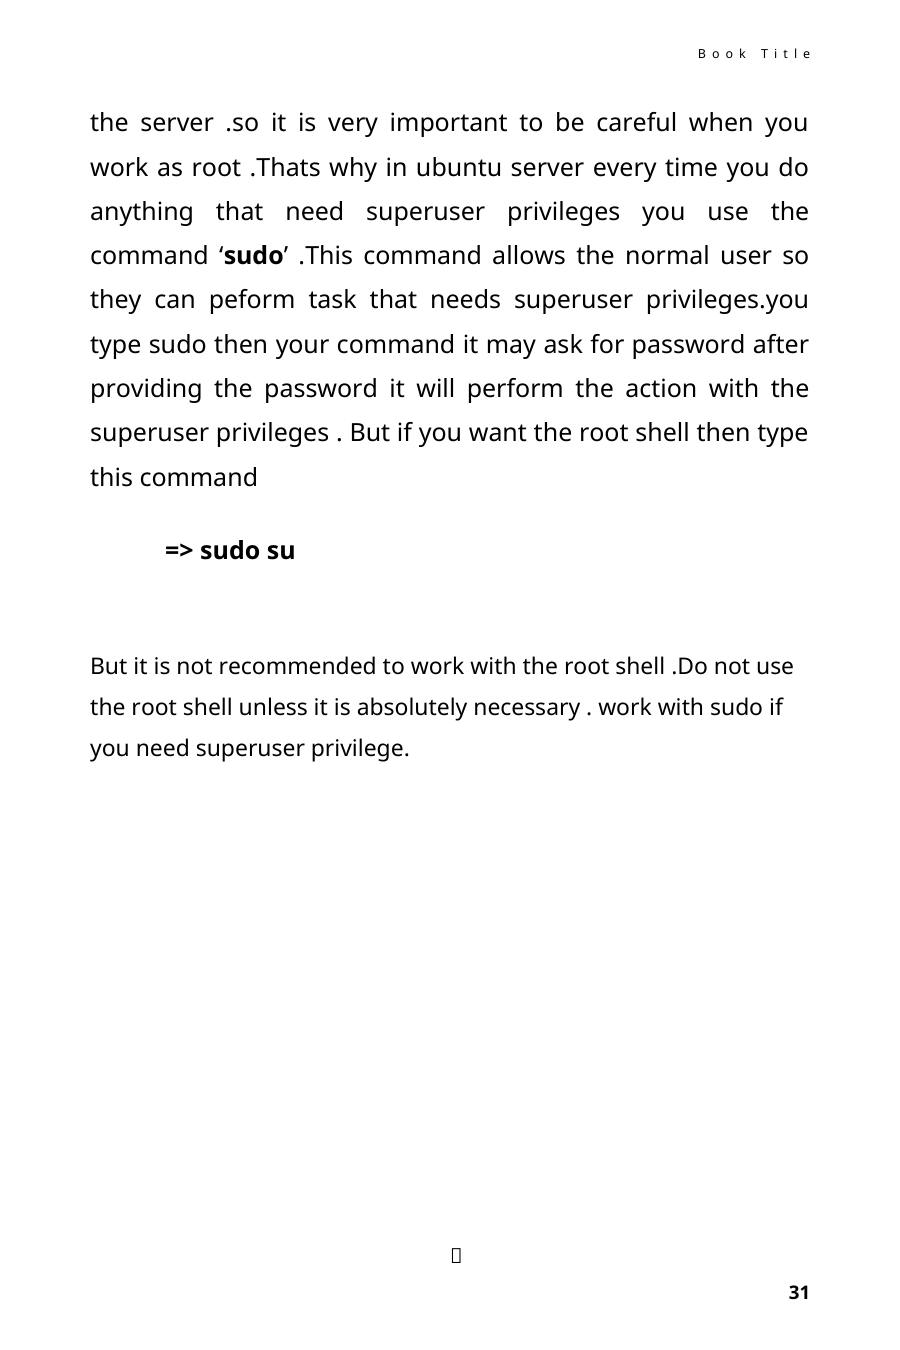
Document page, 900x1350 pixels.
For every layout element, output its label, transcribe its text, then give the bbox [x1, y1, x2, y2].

text the server .so it is very important to be careful when you work as root .Thats why in ubuntu server every time you do anything that need superuser privileges you use the command ‘sudo’ .This command allows the normal user so they can peform task that needs superuser privileges.you type sudo then your command it may ask for password after providing the password it will perform the action with the superuser privileges . But if you want the root shell then type this command [90, 105, 810, 493]
text But it is not recommended to work with the root shell .Do not use the root shell unless it is absolutely necessary . work with sudo if you need superuser privilege. [90, 650, 810, 763]
text => sudo su [90, 533, 810, 567]
